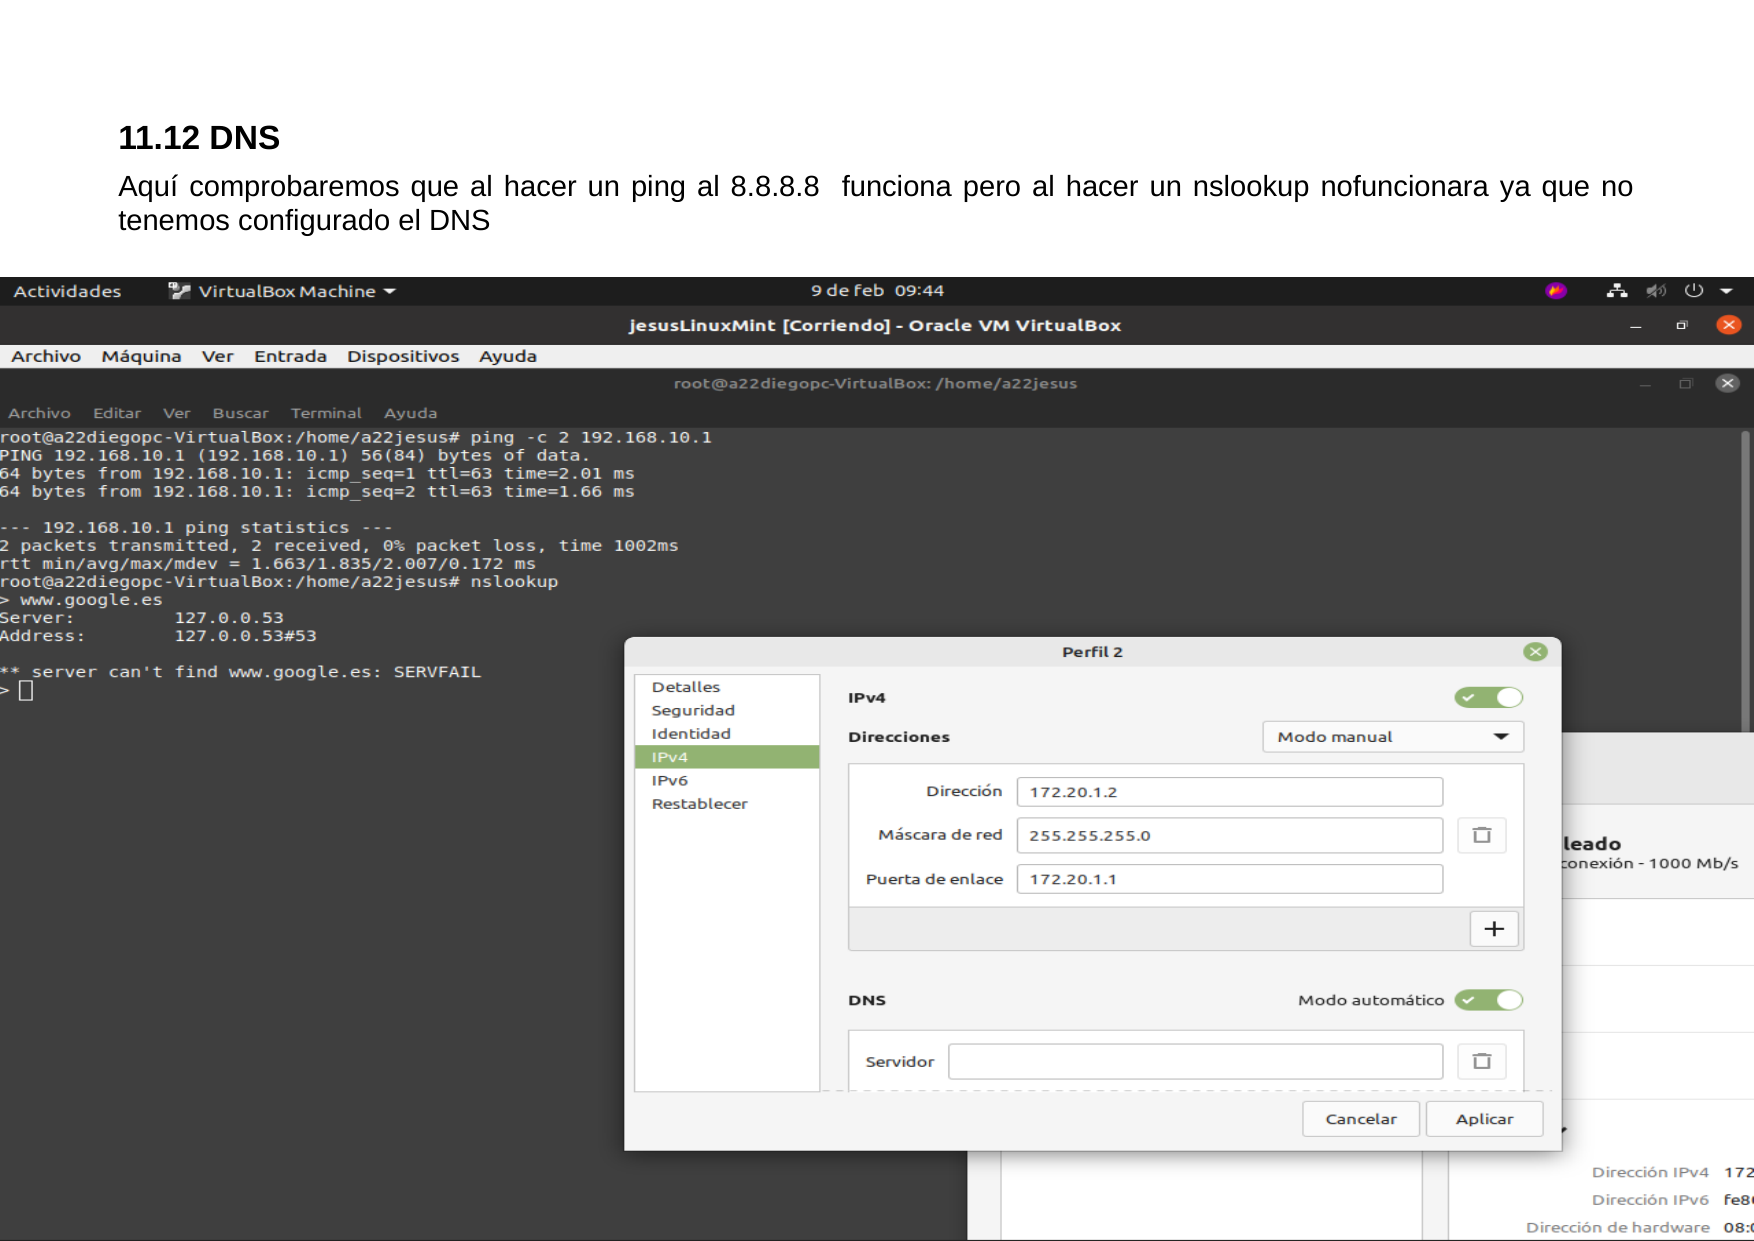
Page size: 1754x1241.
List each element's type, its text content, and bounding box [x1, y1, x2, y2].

picture [0, 277, 1754, 1241]
text Aquí comprobaremos que al hacer un ping al 8.8.8.8 funciona pero al hacer un nslookup nofuncionara ya que no tenemos configurado el DNS [118, 169, 1636, 236]
subtitle 11.12 DNS [118, 118, 1636, 157]
